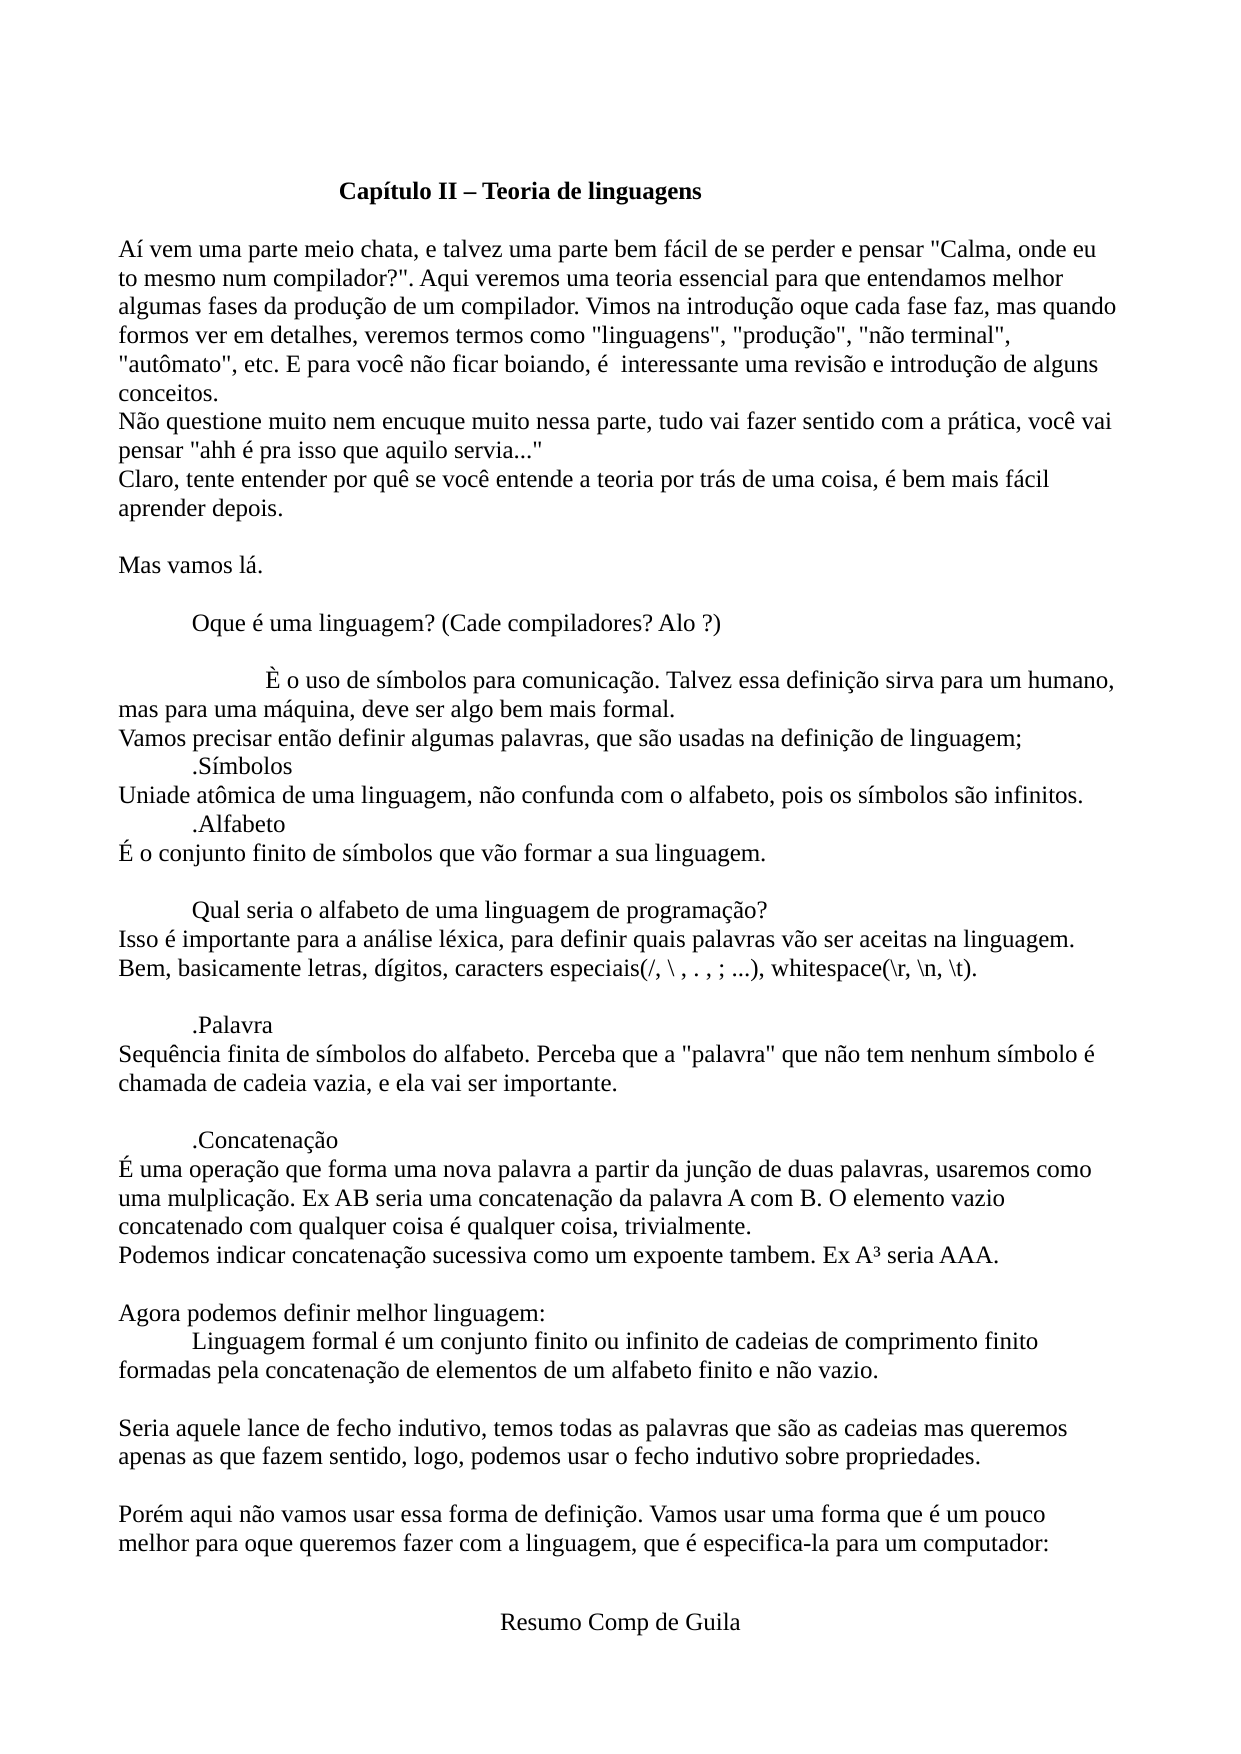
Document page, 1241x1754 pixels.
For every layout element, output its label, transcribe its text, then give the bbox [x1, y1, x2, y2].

text Capítulo II – Teoria de linguagens [118, 176, 1122, 205]
text Isso é importante para a análise léxica, para definir quais palavras vão ser aceitas na linguagem. [118, 924, 1122, 953]
text É o conjunto finito de símbolos que vão formar a sua linguagem. [118, 838, 1122, 866]
text .Concatenação [118, 1125, 1122, 1154]
text Claro, tente entender por quê se você entende a teoria por trás de uma coisa, é bem mais fácil aprender depois. [118, 464, 1122, 521]
text Seria aquele lance de fecho indutivo, temos todas as palavras que são as cadeias mas queremos apenas as que fazem sentido, logo, podemos usar o fecho indutivo sobre propriedades. [118, 1413, 1122, 1470]
text Qual seria o alfabeto de uma linguagem de programação? [118, 895, 1122, 924]
text É uma operação que forma uma nova palavra a partir da junção de duas palavras, usaremos como uma mulplicação. Ex AB seria uma concatenação da palavra A com B. O elemento vazio concatenado com qualquer coisa é qualquer coisa, trivialmente. [118, 1154, 1122, 1240]
text Mas vamos lá. [118, 550, 1122, 579]
text Uniade atômica de uma linguagem, não confunda com o alfabeto, pois os símbolos são infinitos. [118, 780, 1122, 809]
text .Alfabeto [118, 809, 1122, 838]
text .Símbolos [118, 751, 1122, 780]
text Linguagem formal é um conjunto finito ou infinito de cadeias de comprimento finito formadas pela concatenação de elementos de um alfabeto finito e não vazio. [118, 1326, 1122, 1384]
text È o uso de símbolos para comunicação. Talvez essa definição sirva para um humano, mas para uma máquina, deve ser algo bem mais formal. [118, 665, 1122, 723]
text Bem, basicamente letras, dígitos, caracters especiais(/, \ , . , ; ...), whitespace(\r, \n, \t). [118, 953, 1122, 981]
text Vamos precisar então definir algumas palavras, que são usadas na definição de linguagem; [118, 723, 1122, 751]
text Agora podemos definir melhor linguagem: [118, 1298, 1122, 1326]
text Porém aqui não vamos usar essa forma de definição. Vamos usar uma forma que é um pouco melhor para oque queremos fazer com a linguagem, que é especifica-la para um computador: [118, 1499, 1122, 1556]
text .Palavra [118, 1010, 1122, 1039]
text Não questione muito nem encuque muito nessa parte, tudo vai fazer sentido com a prática, você vai pensar "ahh é pra isso que aquilo servia..." [118, 406, 1122, 464]
text Oque é uma linguagem? (Cade compiladores? Alo ?) [118, 608, 1122, 636]
text Aí vem uma parte meio chata, e talvez uma parte bem fácil de se perder e pensar "Calma, onde eu to mesmo num compilador?". Aqui veremos uma teoria essencial para que entendamos melhor algumas fases da produção de um compilador. Vimos na introdução oque cada fase faz, mas quando formos ver em detalhes, veremos termos como "linguagens", "produção", "não terminal", "autômato", etc. E para você não ficar boiando, é interessante uma revisão e introdução de alguns conceitos. [118, 234, 1122, 406]
text Podemos indicar concatenação sucessiva como um expoente tambem. Ex A³ seria AAA. [118, 1240, 1122, 1269]
text Sequência finita de símbolos do alfabeto. Perceba que a "palavra" que não tem nenhum símbolo é chamada de cadeia vazia, e ela vai ser importante. [118, 1039, 1122, 1096]
